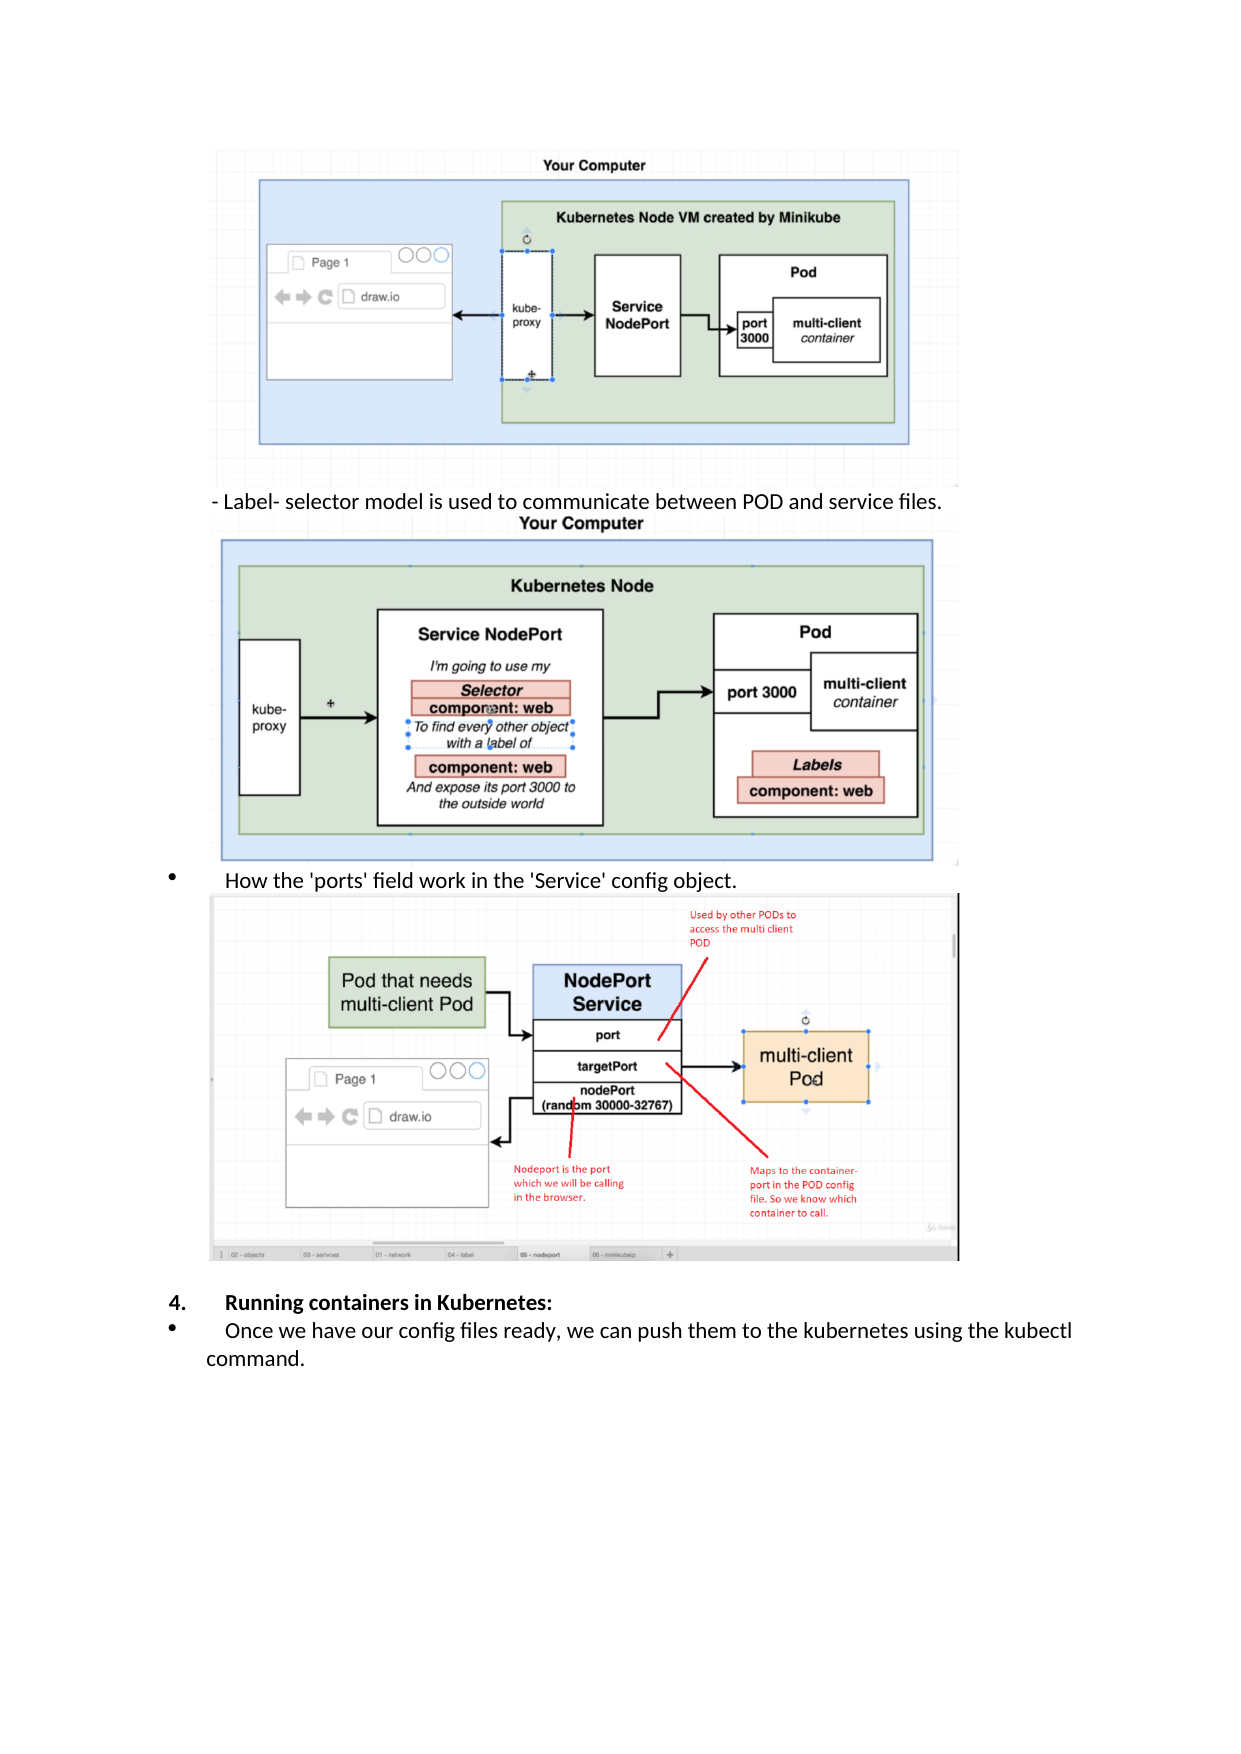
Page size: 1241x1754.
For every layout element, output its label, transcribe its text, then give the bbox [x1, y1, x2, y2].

list How the 'ports' field work in the 'Service' config object. [169, 866, 1090, 894]
list Once we have our config files ready, we can push them to the kubernetes using the kubectl command. [169, 1316, 1090, 1372]
picture [209, 514, 960, 866]
list Running containers in Kubernetes: [169, 1288, 1090, 1316]
picture [209, 150, 960, 487]
picture [209, 893, 960, 1261]
text - Label- selector model is used to communicate between POD and service files. [206, 487, 1090, 515]
